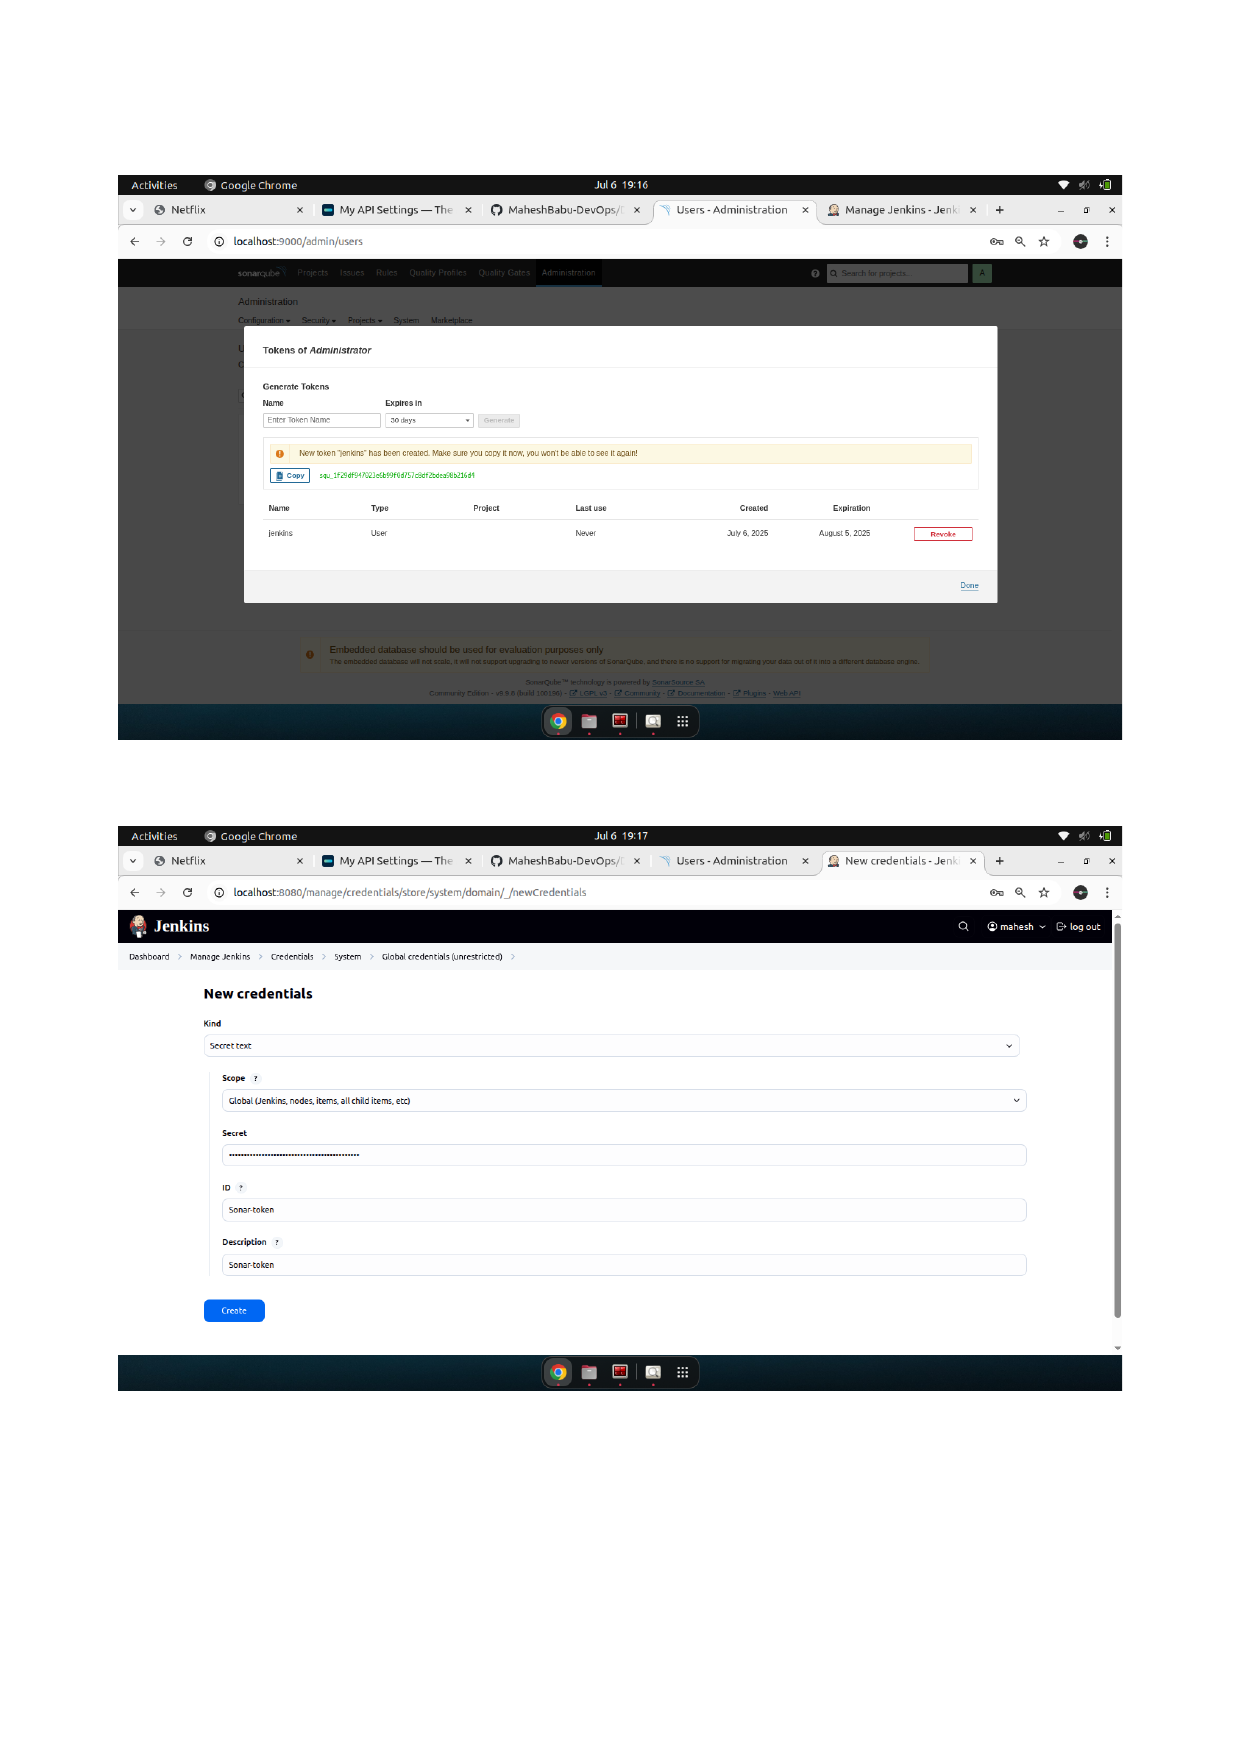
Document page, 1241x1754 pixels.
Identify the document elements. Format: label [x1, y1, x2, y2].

picture [118, 826, 1123, 1391]
picture [118, 175, 1123, 740]
